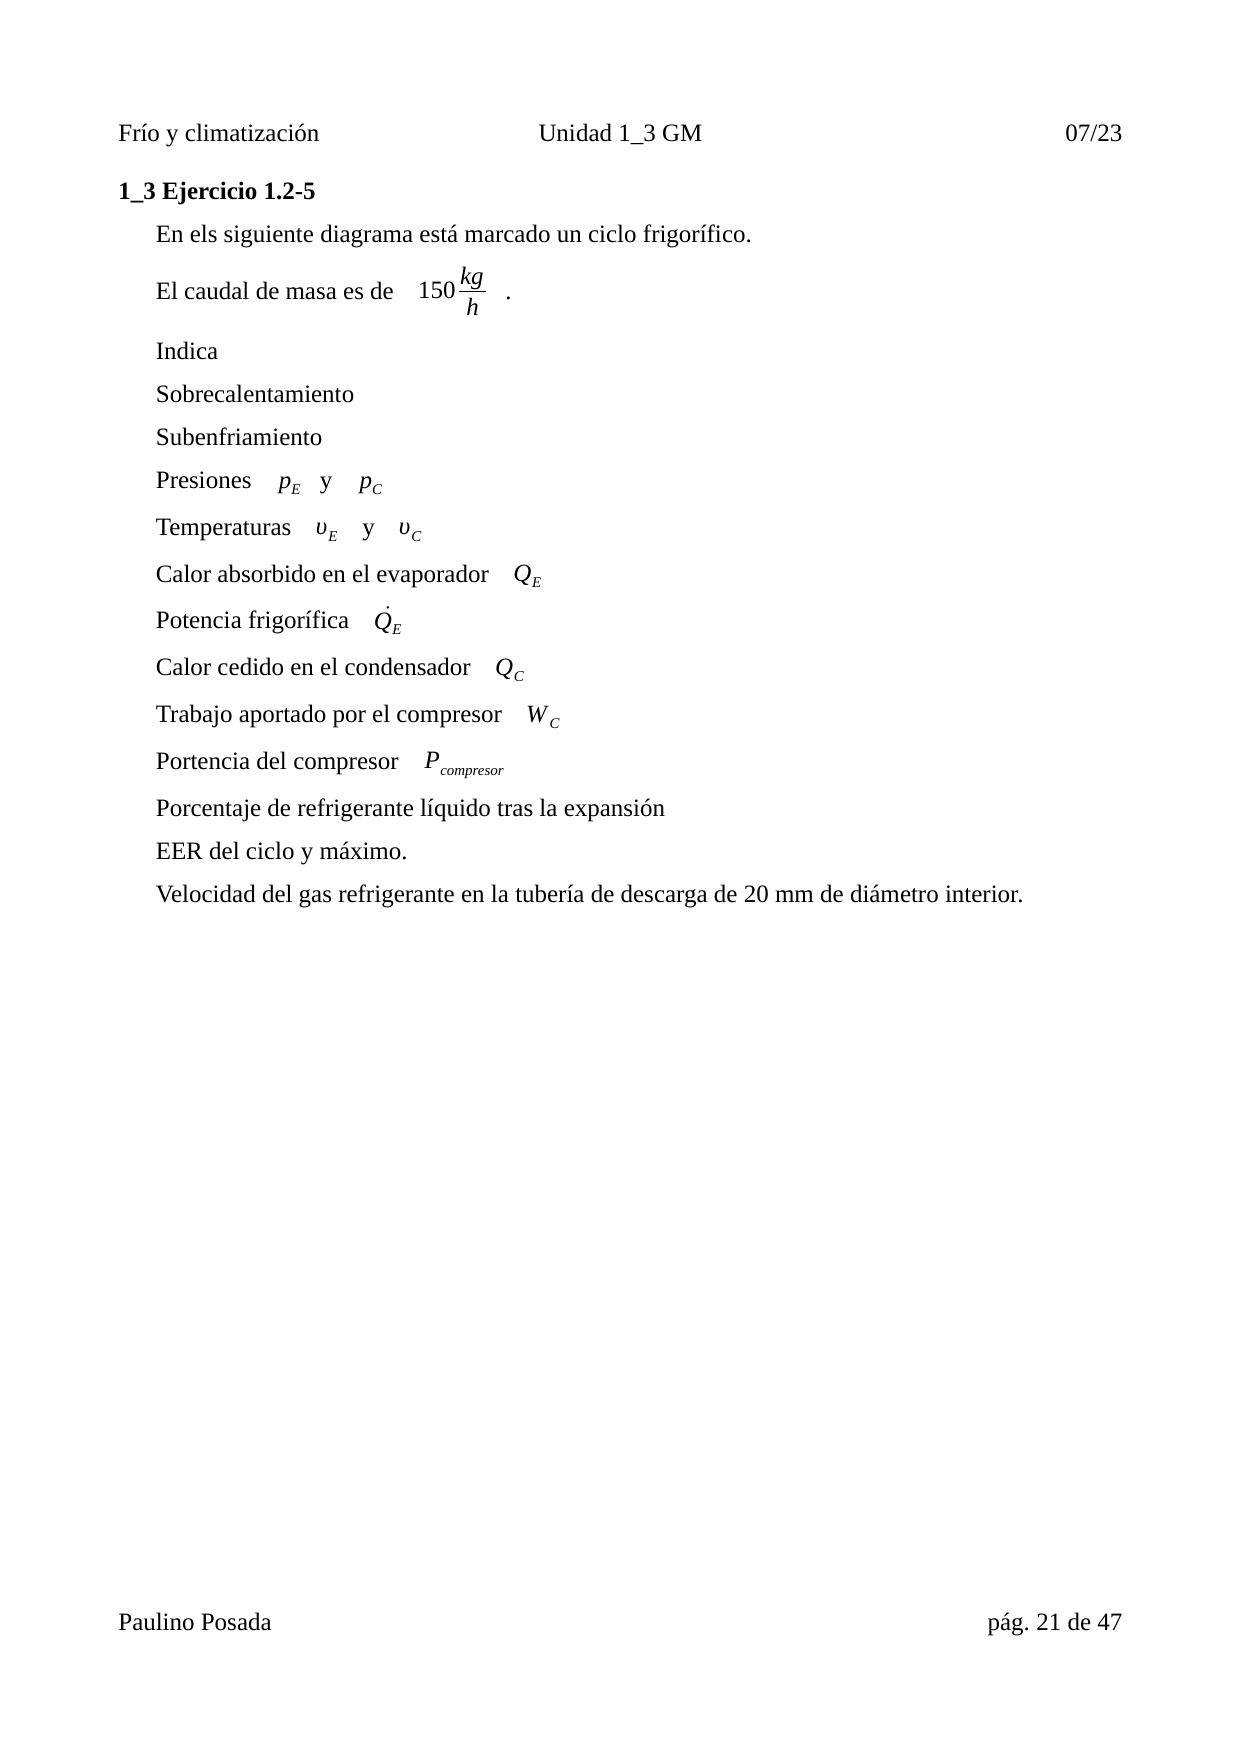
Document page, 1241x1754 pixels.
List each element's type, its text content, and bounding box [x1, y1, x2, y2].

text El caudal de masa es de . [156, 263, 1122, 322]
text EER del ciclo y máximo. [156, 836, 1122, 865]
text Calor absorbido en el evaporador [156, 559, 1122, 591]
text En els siguiente diagrama está marcado un ciclo frigorífico. [156, 219, 1122, 248]
text Calor cedido en el condensador [156, 652, 1122, 685]
text Porcentaje de refrigerante líquido tras la expansión [156, 793, 1122, 822]
text Presiones y [156, 465, 1122, 498]
text Portencia del compresor [156, 746, 1122, 778]
text Temperaturas y [156, 512, 1122, 544]
text Subenfriamiento [156, 422, 1122, 451]
text 1_3 Ejercicio 1.2-5 [118, 176, 1122, 205]
text Sobrecalentamiento [156, 379, 1122, 408]
text Trabajo aportado por el compresor [156, 699, 1122, 732]
text Velocidad del gas refrigerante en la tubería de descarga de 20 mm de diámetro interior. [156, 879, 1122, 908]
text Potencia frigorífica [156, 606, 1122, 638]
text Indica [156, 336, 1122, 365]
